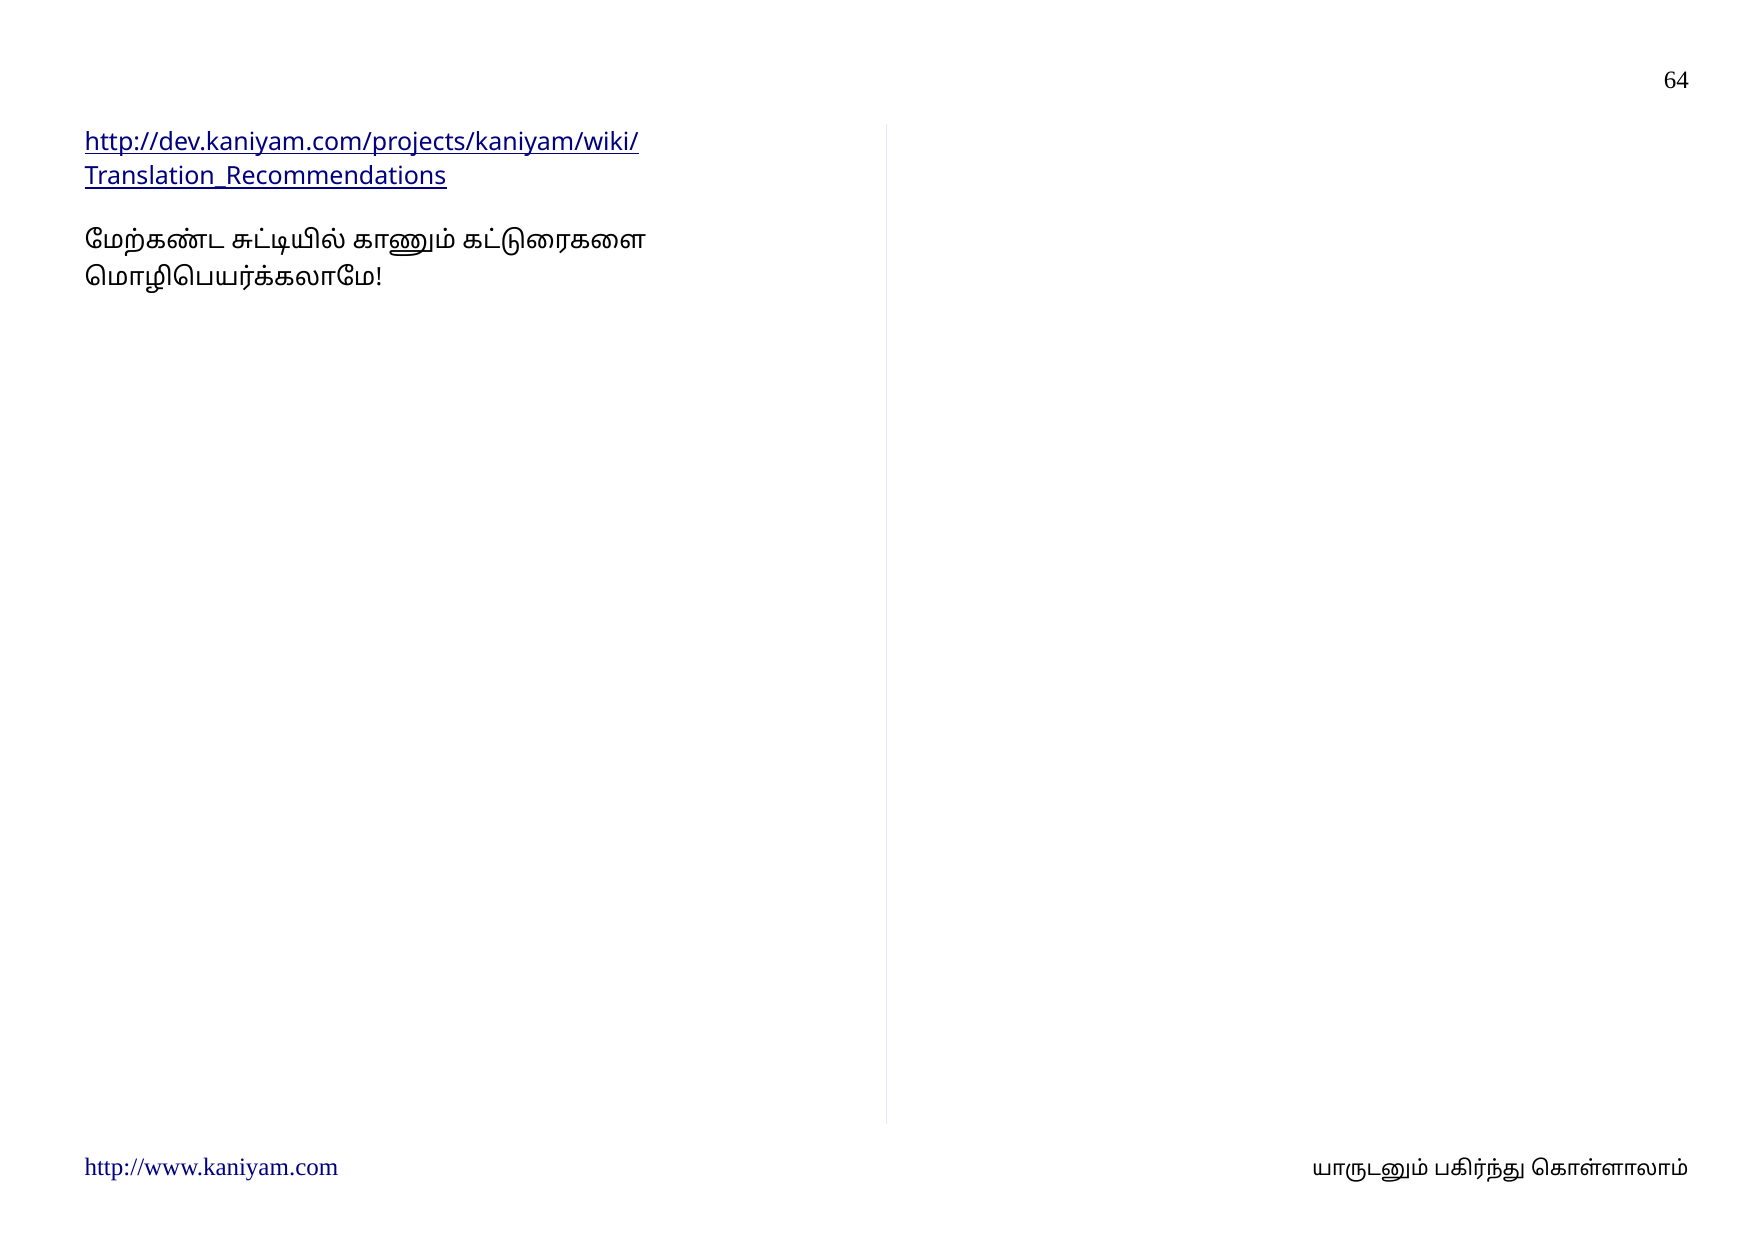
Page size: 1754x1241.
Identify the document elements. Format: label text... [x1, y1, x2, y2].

text மேற்கண்ட சுட்டியில் காணும் கட்டுரைகளை மொழிபெயர்க்கலாமே! [84, 226, 872, 296]
text http://dev.kaniyam.com/projects/kaniyam/wiki/Translation_Recommendations [84, 124, 872, 192]
